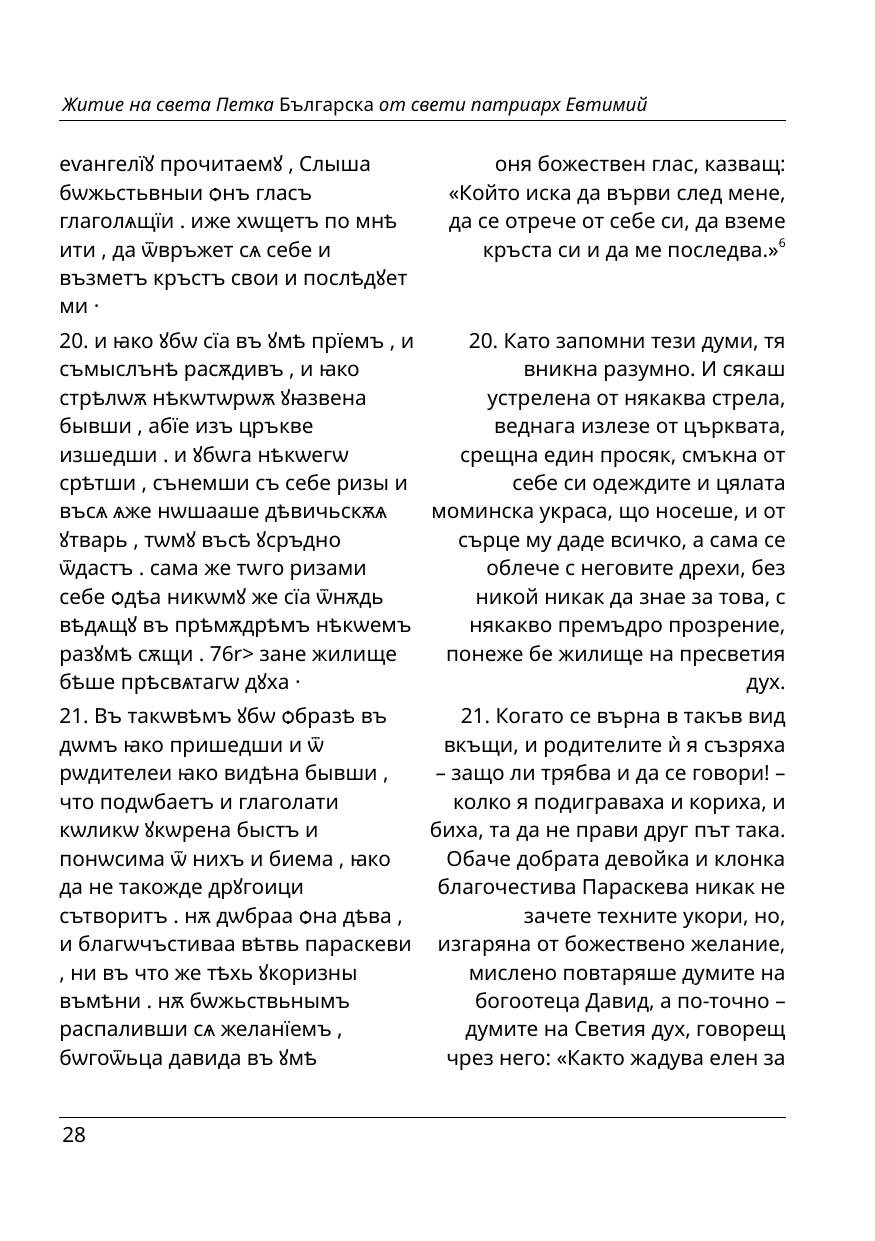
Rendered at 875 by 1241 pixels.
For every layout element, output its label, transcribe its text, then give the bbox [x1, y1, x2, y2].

table_cell 21. Когато се върна в такъв вид вкъщи, и родителите ѝ я съзряха – защо ли трябва и да се говори! – колко я подиграваха и кориха, и биха, та да не прави друг път така. Обаче добрата девойка и клонка благочестива Параскева никак не зачете техните укори, но, изгаряна от божествено желание, мислено повтаряше думите на богоотеца Давид, а по-точно – думите на Светия дух, говорещ чрез него: «Както жадува елен за [422, 702, 786, 1071]
table_cell 20. и ꙗко ꙋбѡ сїа въ ꙋмѣ прїемъ , и съмыслънѣ расѫдивъ , и ꙗко стрѣлѡѫ нѣкѡтѡрѡѫ ꙋꙗзвена бывши , абїе изъ цръкве изшедши . и ꙋбѡга нѣкѡегѡ срѣтши , сънемши съ себе ризы и въсѧ ѧже нѡшааше дѣвичьскѫѧ ꙋтварь , тѡмꙋ въсѣ ꙋсръдно ѿдастъ . сама же тѡго ризами себе ѻдѣа никѡмꙋ же сїа ѿнѫдь вѣдѧщꙋ въ прѣмѫдрѣмъ нѣкѡемъ разꙋмѣ сѫщи . 76r> зане жилище бѣше прѣсвѧтагѡ дꙋха · [59, 326, 422, 702]
table_cell еѵангелїꙋ прочитаемꙋ , Слыша бѡжьстьвныи ѻнъ гласъ глаголѧщїи . иже хѡщетъ по мнѣ ити , да ѿвръжет сѧ себе и възметъ кръстъ свои и послѣдꙋет ми · [59, 150, 422, 326]
table_cell 21. Въ такѡвѣмъ ꙋбѡ ѻбразѣ въ дѡмъ ꙗко пришедши и ѿ рѡдителеи ꙗко видѣна бывши , что подѡбаетъ и глаголати кѡликѡ ꙋкѡрена быстъ и понѡсима ѿ нихъ и биема , ꙗко да не такожде дрꙋгоици сътворитъ . нѫ дѡбраа ѻна дѣва , и благѡчъстиваа вѣтвь параскеви , ни въ что же тѣхь ꙋкоризны въмѣни . нѫ бѡжьствьнымъ распаливши сѧ желанїемъ , бѡгоѿьца давида въ ꙋмѣ [59, 702, 422, 1071]
table_cell оня божествен глас, казващ: «Който иска да върви след мене, да се отрече от себе си, да вземе кръста си и да ме последва.»6 [422, 150, 786, 326]
table_cell 20. Като запомни тези думи, тя вникна разумно. И сякаш устрелена от някаква стрела, веднага излезе от църквата, срещна един просяк, смъкна от себе си одеждите и цялата моминска украса, що носеше, и от сърце му даде всичко, а сама се облече с неговите дрехи, без никой никак да знае за това, с някакво премъдро прозрение, понеже бе жилище на пресветия дух. [422, 326, 786, 702]
